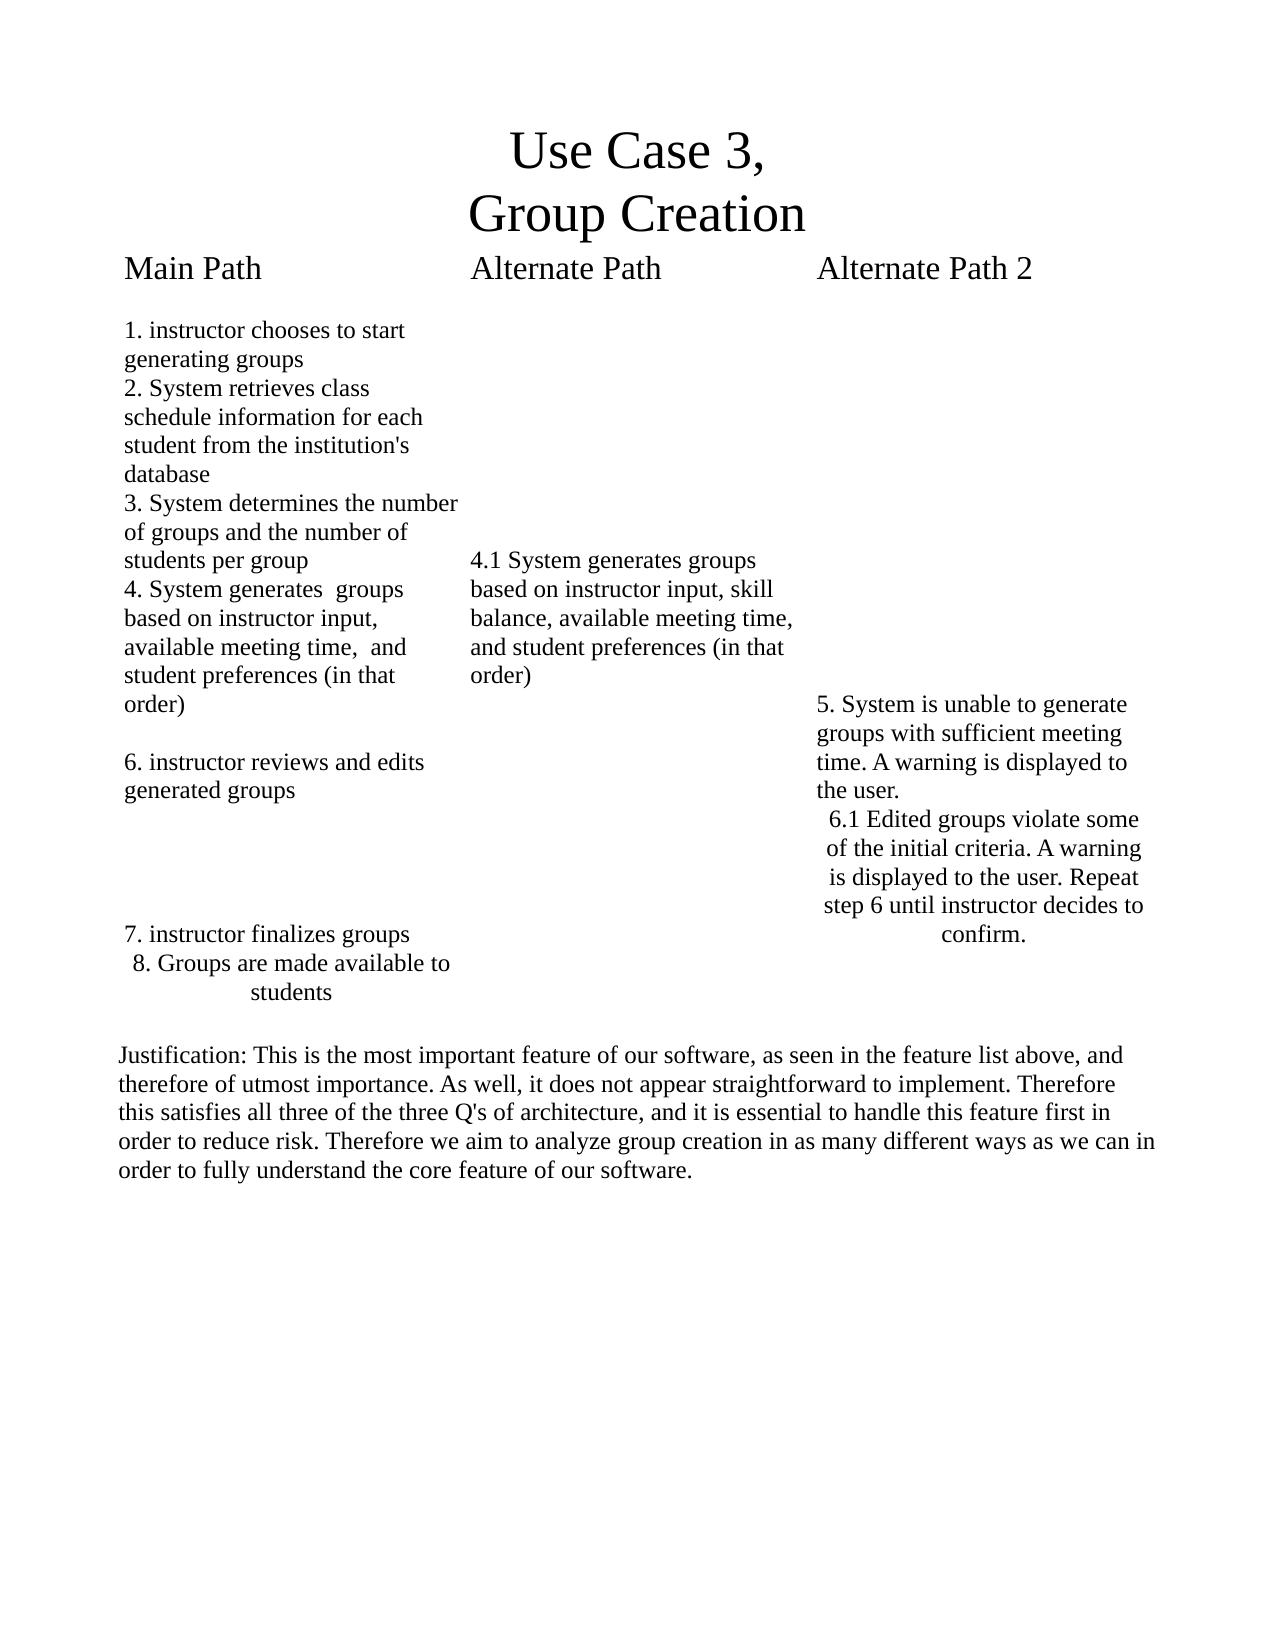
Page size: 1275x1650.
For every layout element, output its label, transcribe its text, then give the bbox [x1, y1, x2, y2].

table_header Main Path 1. instructor chooses to start generating groups 2. System retrieves class schedule information for each student from the institution's database 3. System determines the number of groups and the number of students per group 4. System generates groups based on instructor input, available meeting time, and student preferences (in that order) 6. instructor reviews and edits generated groups 7. instructor finalizes groups 8. Groups are made available to students [118, 243, 464, 1011]
text Use Case 3, [118, 118, 1157, 180]
text Group Creation [118, 180, 1157, 243]
text Justification: This is the most important feature of our software, as seen in the feature list above, and therefore of utmost importance. As well, it does not appear straightforward to implement. Therefore this satisfies all three of the three Q's of architecture, and it is essential to handle this feature first in order to reduce risk. Therefore we aim to analyze group creation in as many different ways as we can in order to fully understand the core feature of our software. [118, 1040, 1157, 1184]
table_header Alternate Path 2 5. System is unable to generate groups with sufficient meeting time. A warning is displayed to the user. 6.1 Edited groups violate some of the initial criteria. A warning is displayed to the user. Repeat step 6 until instructor decides to confirm. [811, 243, 1157, 1011]
table_header Alternate Path 4.1 System generates groups based on instructor input, skill balance, available meeting time, and student preferences (in that order) [464, 243, 811, 1011]
